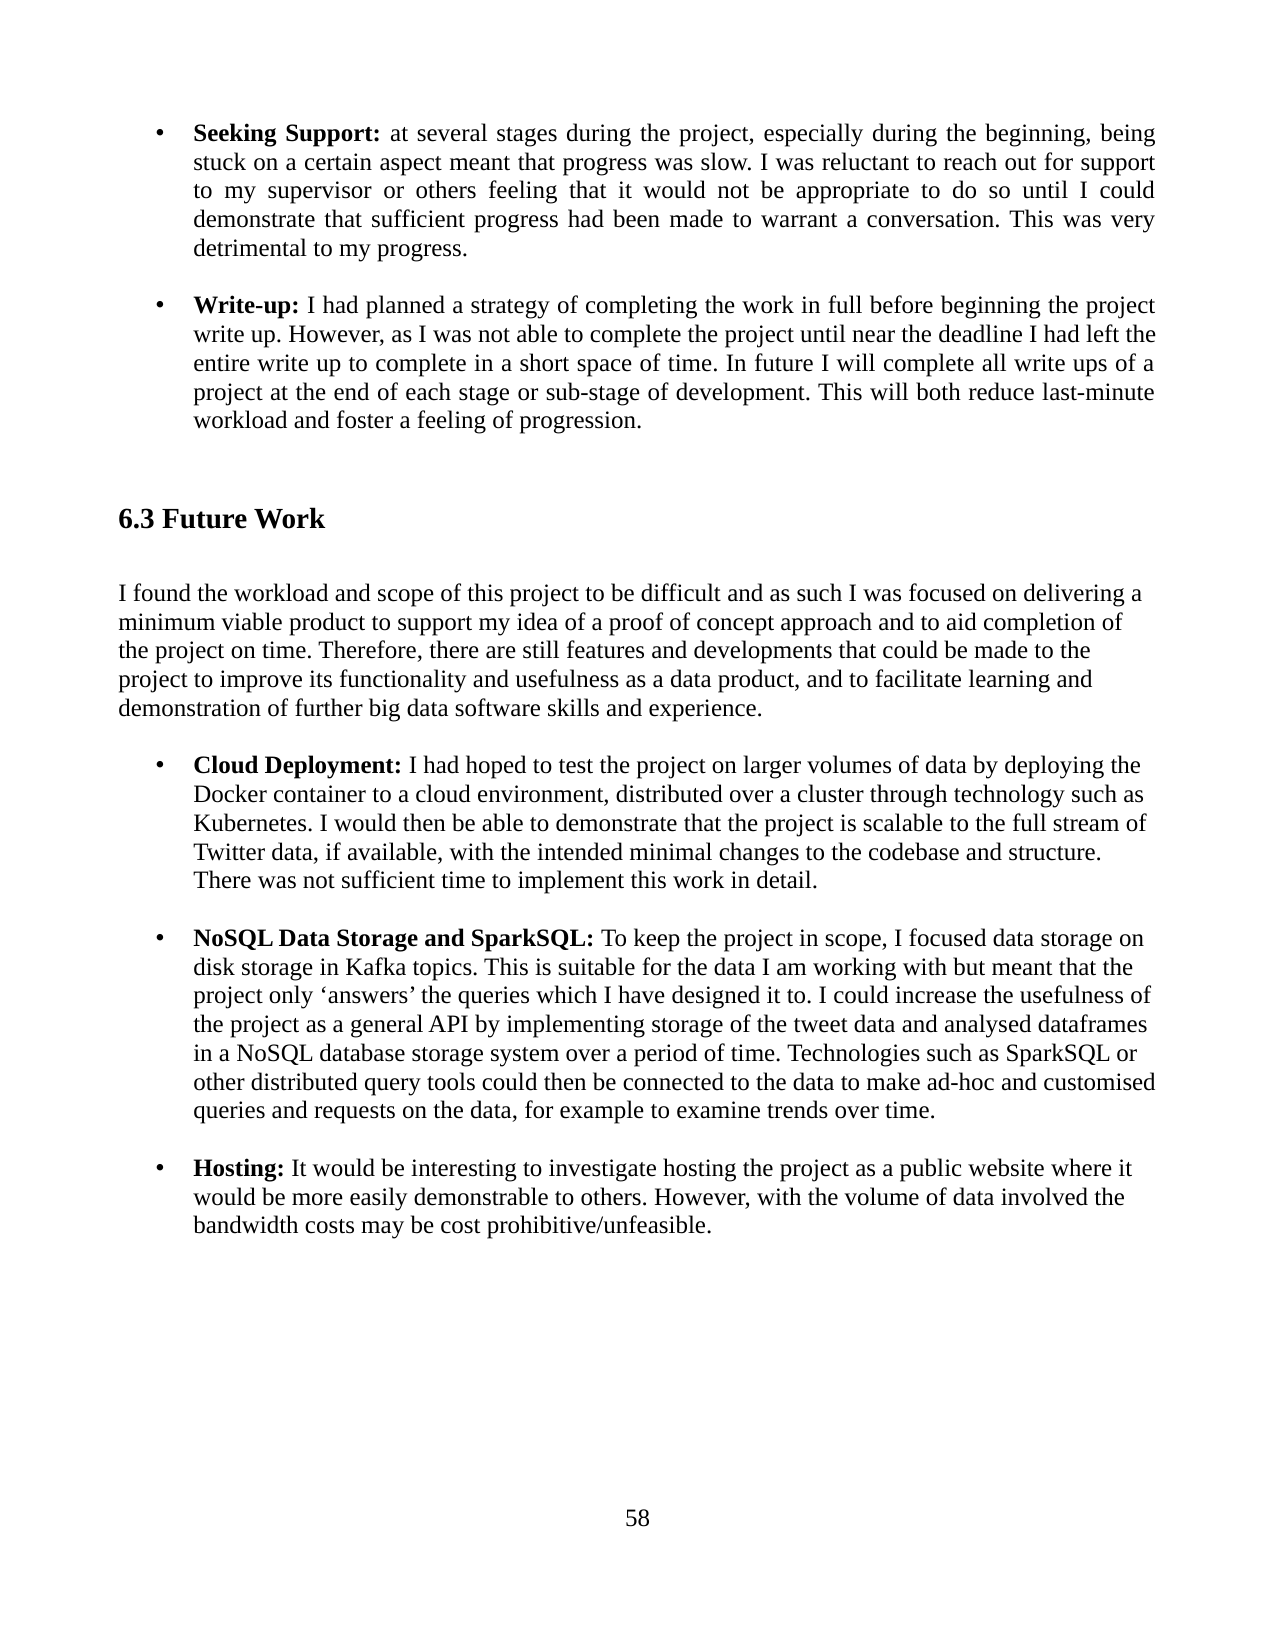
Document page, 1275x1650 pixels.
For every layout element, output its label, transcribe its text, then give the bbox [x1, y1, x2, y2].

list Cloud Deployment: I had hoped to test the project on larger volumes of data by deploying the Docker container to a cloud environment, distributed over a cluster through technology such as Kubernetes. I would then be able to demonstrate that the project is scalable to the full stream of Twitter data, if available, with the intended minimal changes to the codebase and structure. There was not sufficient time to implement this work in detail. [156, 751, 1157, 894]
list Write-up: I had planned a strategy of completing the work in full before beginning the project write up. However, as I was not able to complete the project until near the deadline I had left the entire write up to complete in a short space of time. In future I will complete all write ups of a project at the end of each stage or sub-stage of development. This will both reduce last-minute workload and foster a feeling of progression. [156, 291, 1157, 434]
list NoSQL Data Storage and SparkSQL: To keep the project in scope, I focused data storage on disk storage in Kafka topics. This is suitable for the data I am working with but meant that the project only ‘answers’ the queries which I have designed it to. I could increase the usefulness of the project as a general API by implementing storage of the tweet data and analysed dataframes in a NoSQL database storage system over a period of time. Technologies such as SparkSQL or other distributed query tools could then be connected to the data to make ad-hoc and customised queries and requests on the data, for example to examine trends over time. [156, 923, 1157, 1124]
text 6.3 Future Work [118, 501, 1157, 535]
list Hosting: It would be interesting to investigate hosting the project as a public website where it would be more easily demonstrable to others. However, with the volume of data involved the bandwidth costs may be cost prohibitive/unfeasible. [156, 1153, 1157, 1239]
text I found the workload and scope of this project to be difficult and as such I was focused on delivering a minimum viable product to support my idea of a proof of concept approach and to aid completion of the project on time. Therefore, there are still features and developments that could be made to the project to improve its functionality and usefulness as a data product, and to facilitate learning and demonstration of further big data software skills and experience. [118, 578, 1157, 722]
list Seeking Support: at several stages during the project, especially during the beginning, being stuck on a certain aspect meant that progress was slow. I was reluctant to reach out for support to my supervisor or others feeling that it would not be appropriate to do so until I could demonstrate that sufficient progress had been made to warrant a conversation. This was very detrimental to my progress. [156, 118, 1157, 262]
